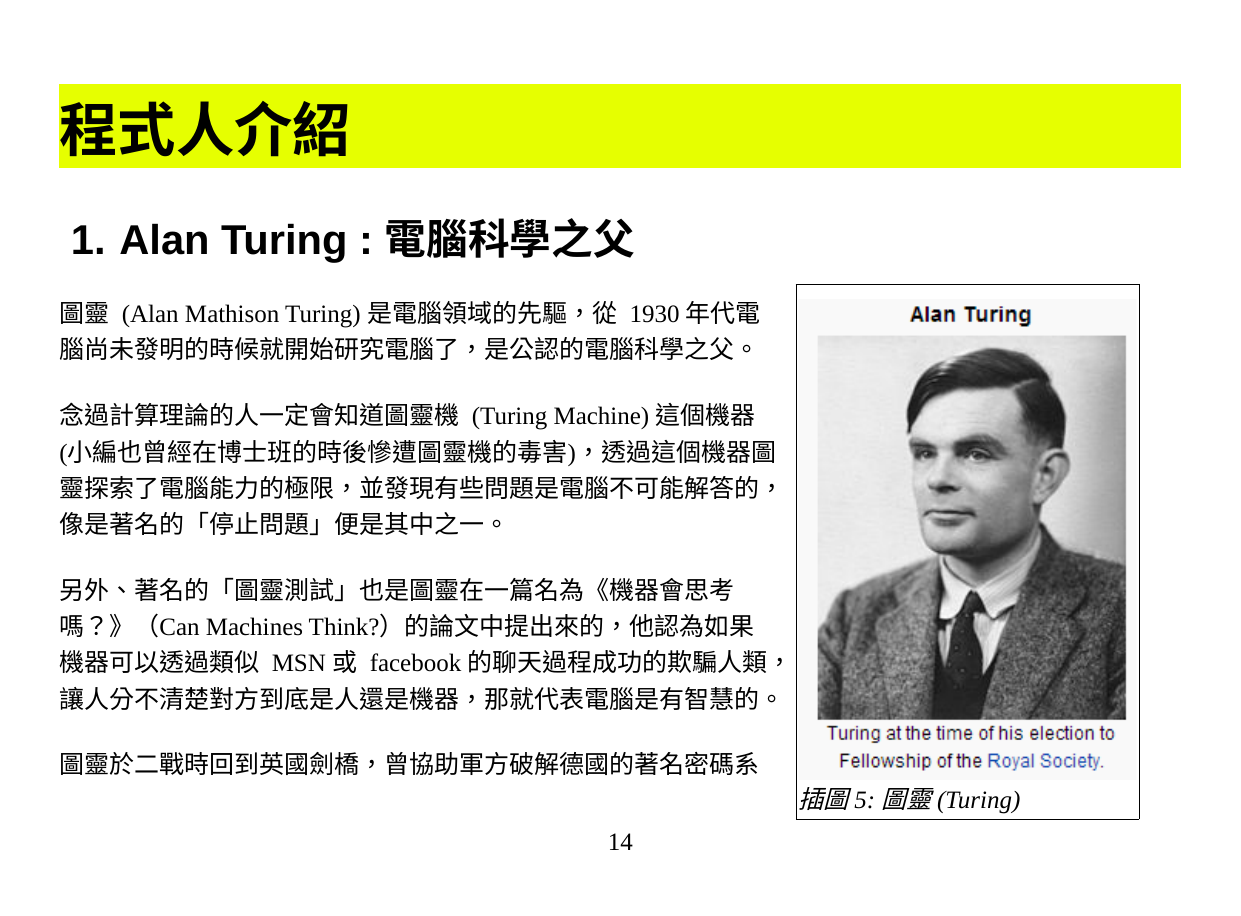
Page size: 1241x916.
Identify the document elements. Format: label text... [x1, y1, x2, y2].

text 另外、著名的「圖靈測試」也是圖靈在一篇名為《機器會思考嗎？》（Can Machines Think?）的論文中提出來的，他認為如果機器可以透過類似 MSN 或 facebook 的聊天過程成功的欺騙人類，讓人分不清楚對方到底是人還是機器，那就代表電腦是有智慧的。 [59, 570, 796, 715]
text [1140, 294, 1181, 366]
picture [798, 299, 1137, 780]
text 圖靈 (Alan Mathison Turing) 是電腦領域的先驅，從 1930 年代電腦尚未發明的時候就開始研究電腦了，是公認的電腦科學之父。 [59, 294, 796, 366]
text [1140, 570, 1181, 715]
text 圖靈於二戰時回到英國劍橋，曾協助軍方破解德國的著名密碼系 [59, 745, 796, 781]
text [1140, 745, 1181, 781]
text [797, 285, 1139, 819]
text 念過計算理論的人一定會知道圖靈機 (Turing Machine) 這個機器 (小編也曾經在博士班的時後慘遭圖靈機的毒害)，透過這個機器圖靈探索了電腦能力的極限，並發現有些問題是電腦不可能解答的，像是著名的「停止問題」便是其中之一。 [59, 396, 796, 541]
subtitle Alan Turing : 電腦科學之父 [59, 206, 1181, 266]
text 插圖 5: 圖靈 (Turing) [798, 780, 1136, 816]
text [1140, 396, 1181, 541]
subtitle 程式人介紹 [59, 84, 1181, 168]
